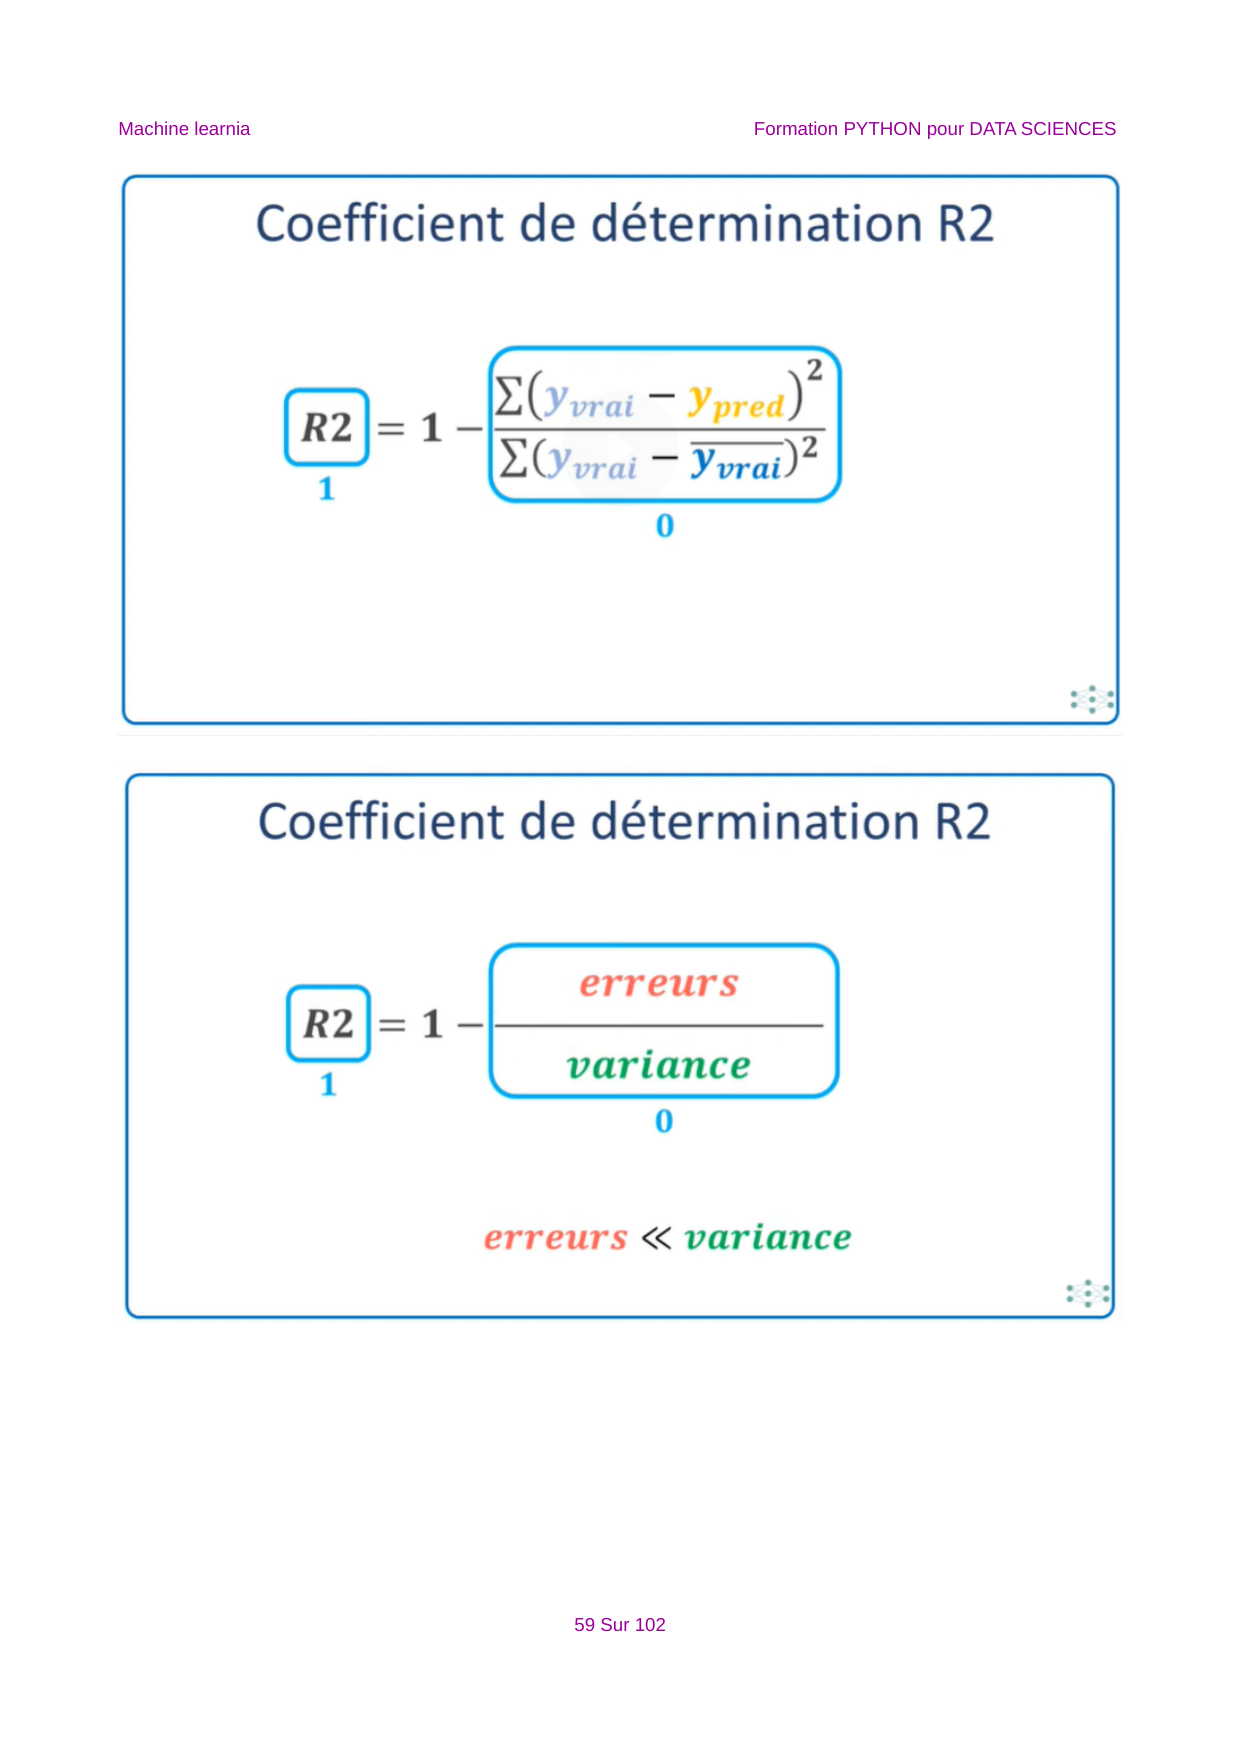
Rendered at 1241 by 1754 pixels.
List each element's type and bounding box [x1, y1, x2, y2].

picture [118, 169, 1122, 736]
picture [118, 763, 1122, 1323]
